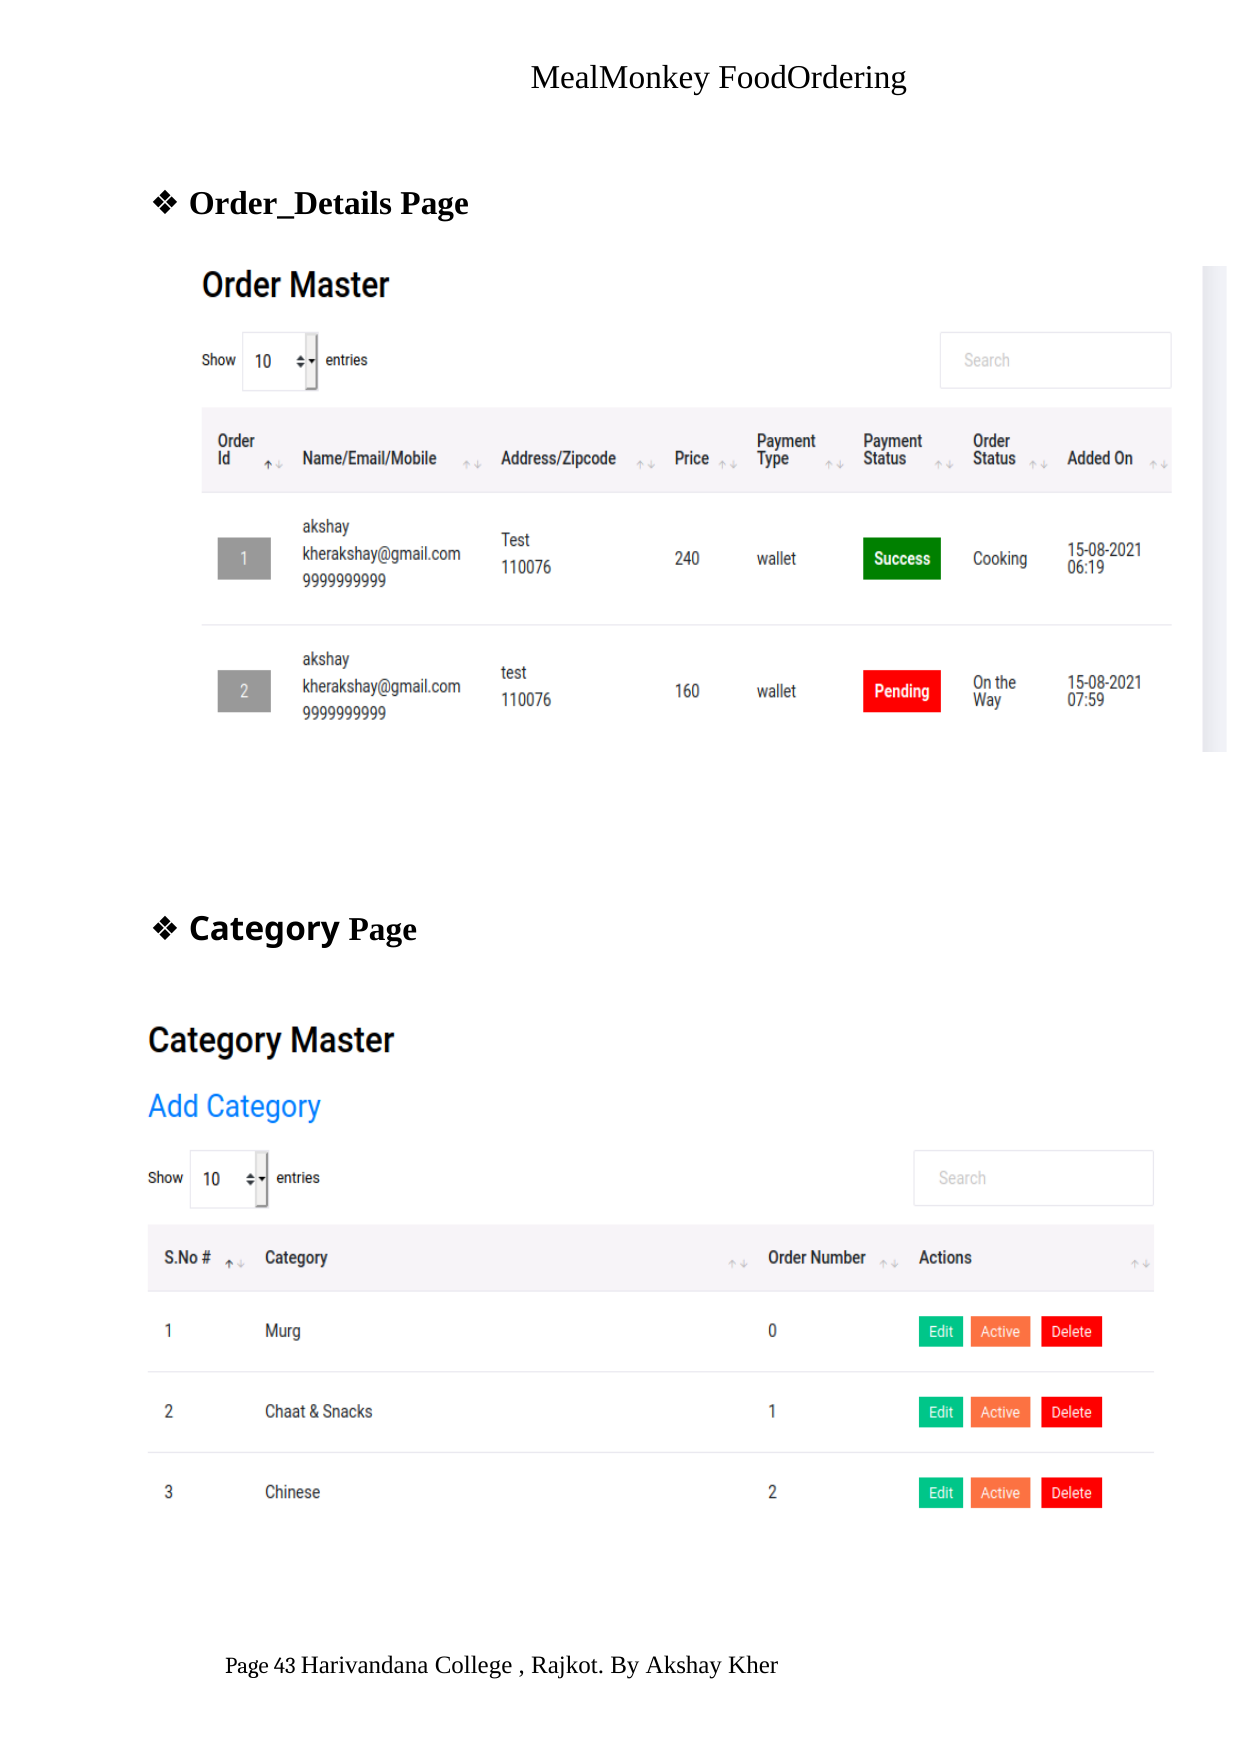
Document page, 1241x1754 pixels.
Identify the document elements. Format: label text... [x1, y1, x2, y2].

text ❖ Order_Details Page [150, 179, 1227, 224]
text ❖ Category Page [150, 905, 1227, 950]
picture [138, 1023, 1186, 1524]
picture [172, 266, 1227, 752]
